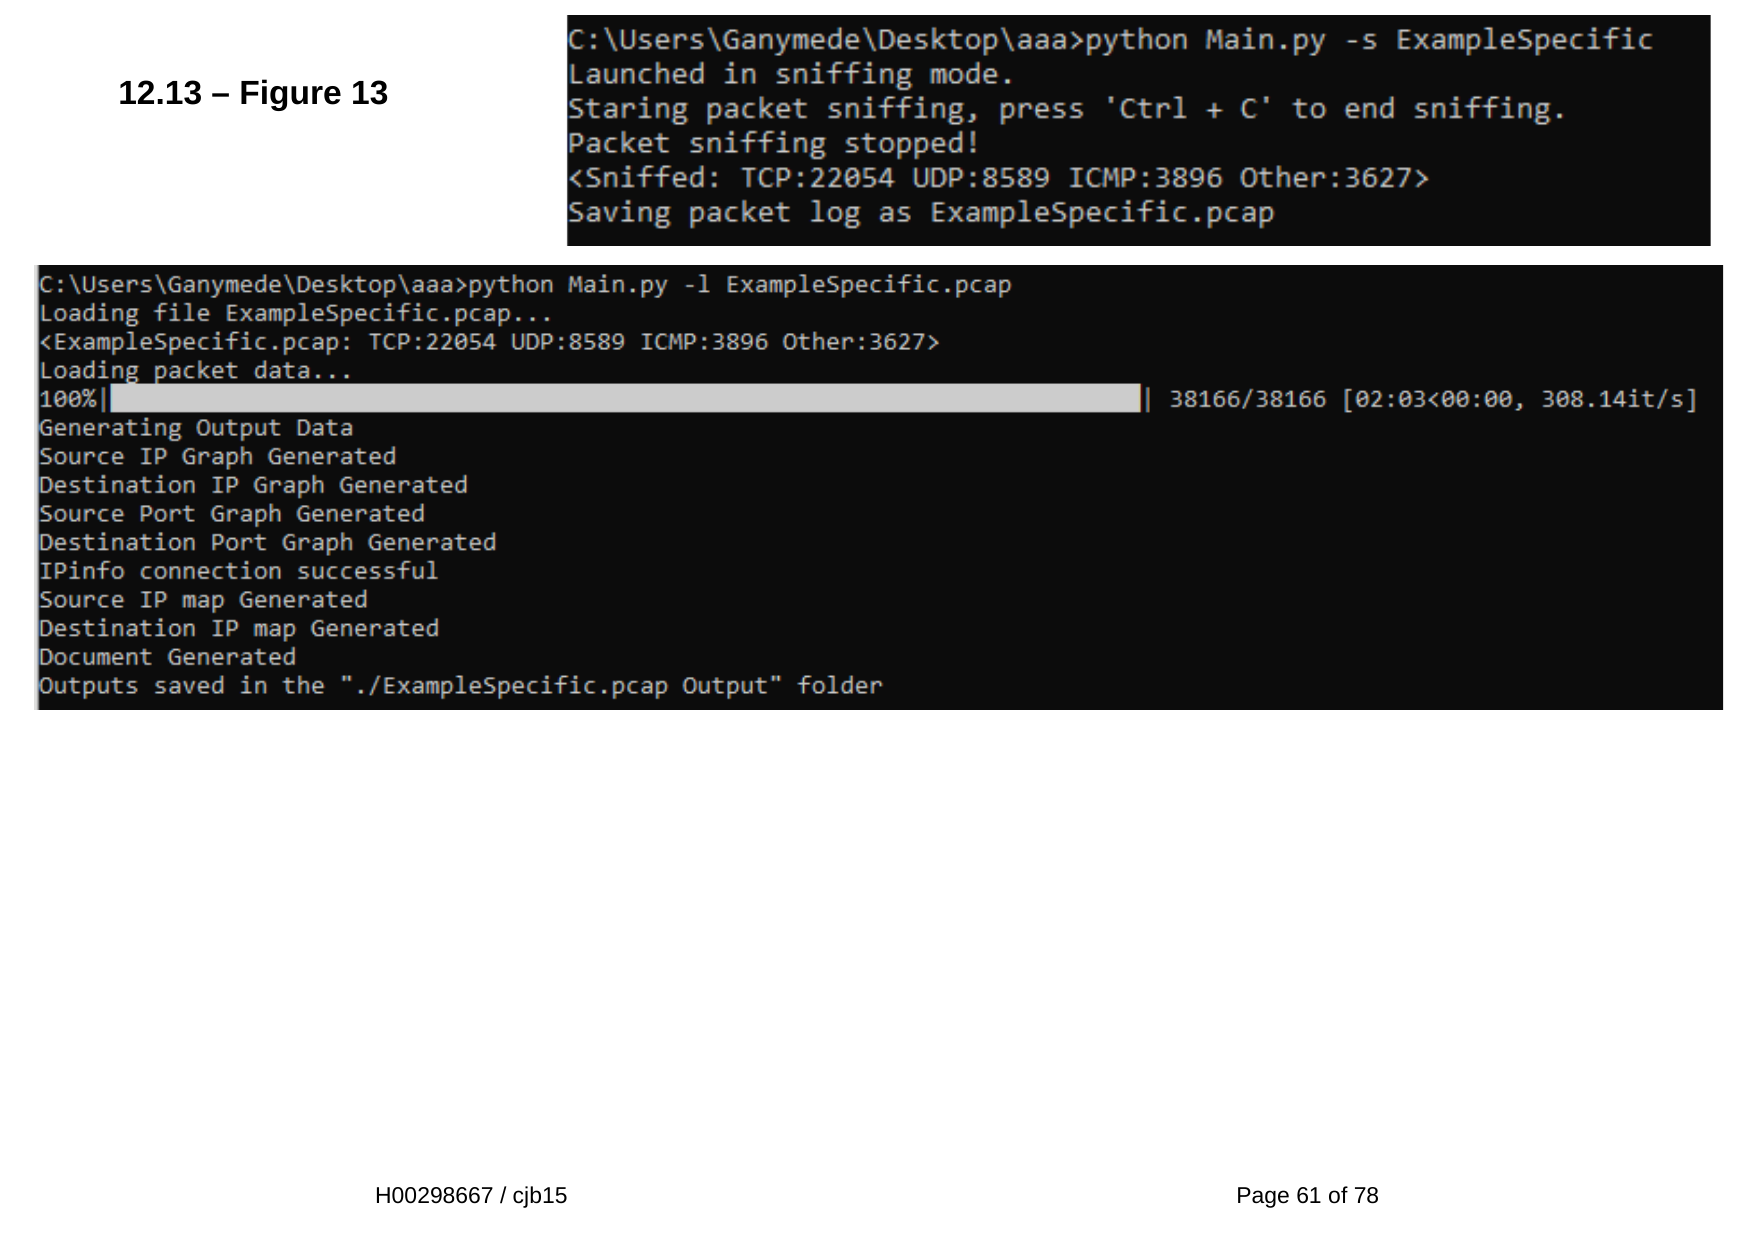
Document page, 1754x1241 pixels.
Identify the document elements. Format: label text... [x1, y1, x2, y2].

picture [566, 15, 1711, 246]
picture [34, 265, 1724, 710]
subtitle 12.13 – Figure 13 [118, 73, 566, 112]
